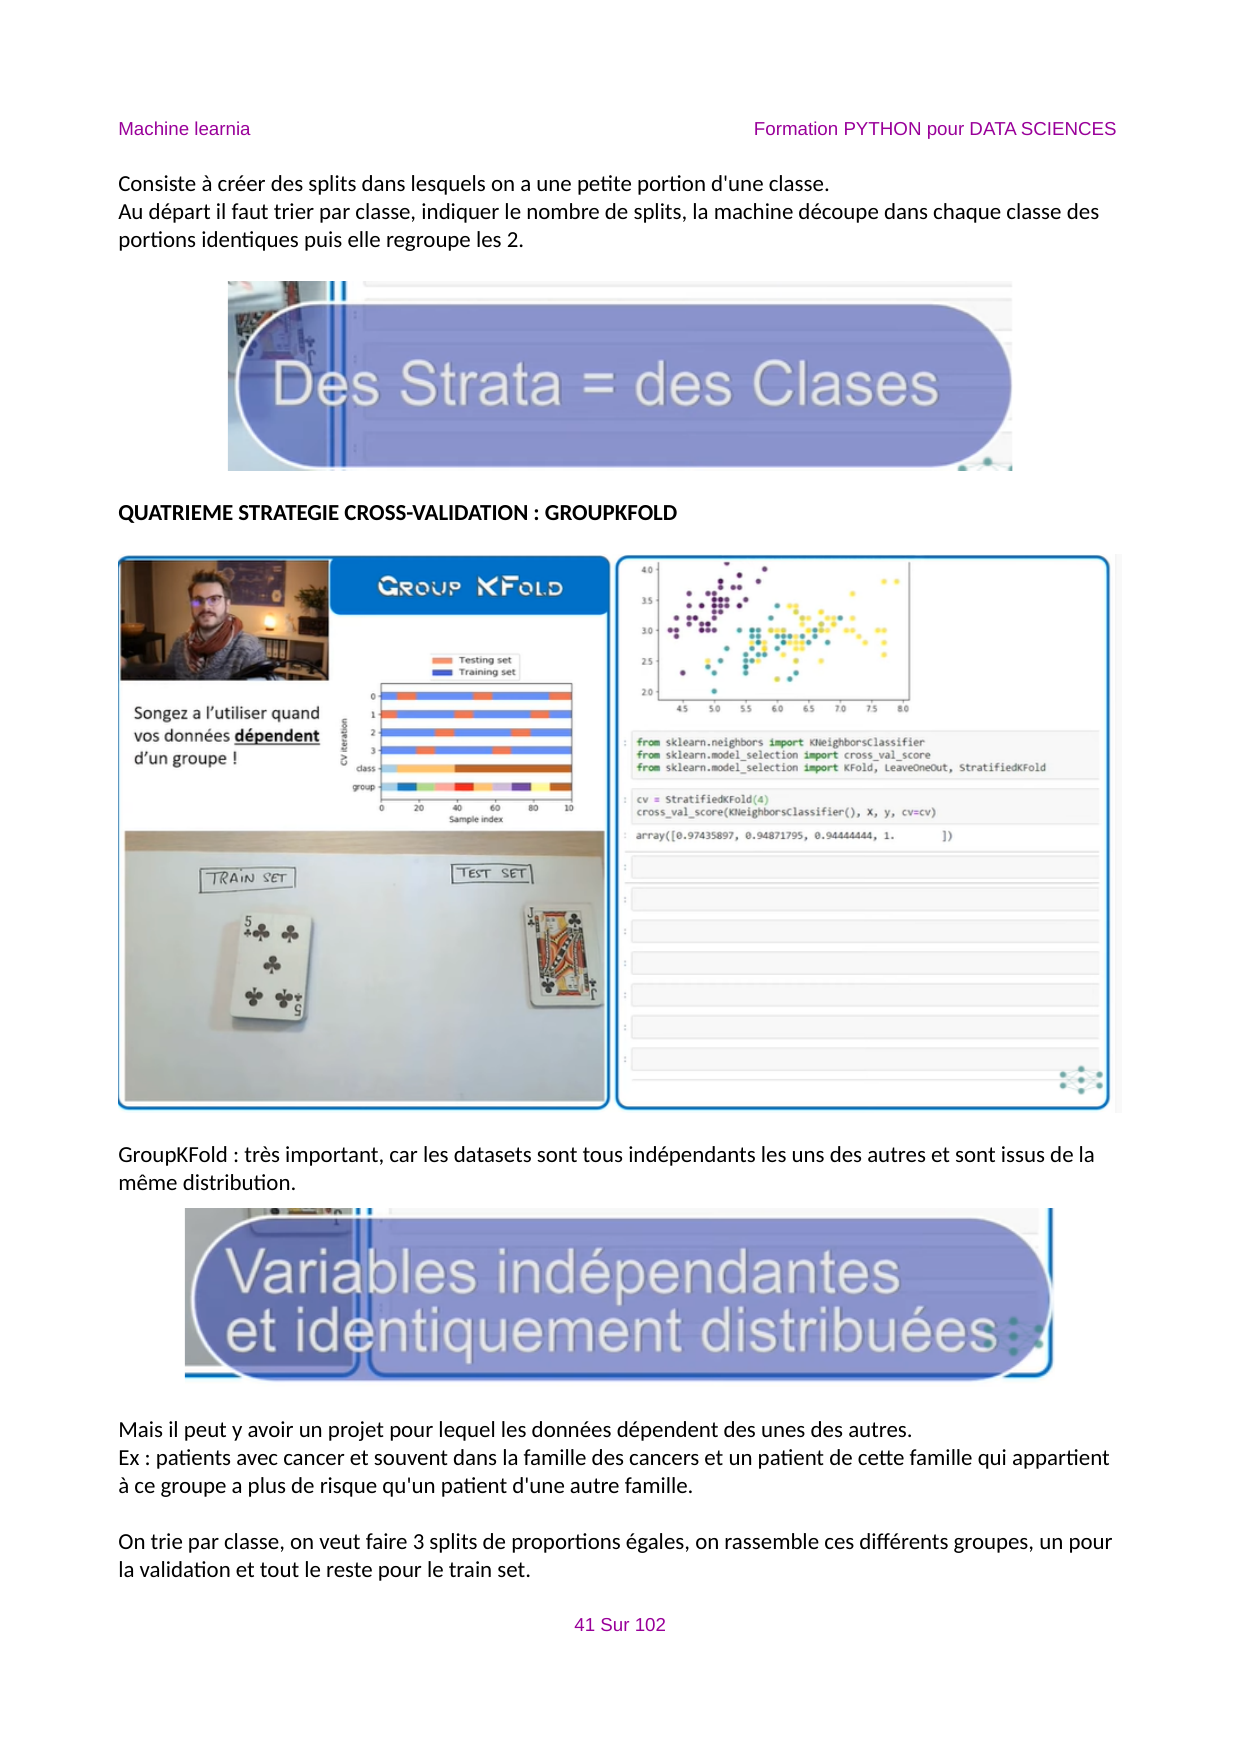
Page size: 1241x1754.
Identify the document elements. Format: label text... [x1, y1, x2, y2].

text Mais il peut y avoir un projet pour lequel les données dépendent des unes des autres. [118, 1415, 1122, 1443]
text GroupKFold : très important, car les datasets sont tous indépendants les uns des autres et sont issus de la même distribution. [118, 1140, 1122, 1196]
text Consiste à créer des splits dans lesquels on a une petite portion d'une classe. [118, 169, 1122, 197]
picture [118, 554, 1122, 1113]
picture [227, 281, 1013, 471]
picture [184, 1208, 1056, 1387]
text Au départ il faut trier par classe, indiquer le nombre de splits, la machine découpe dans chaque classe des portions identiques puis elle regroupe les 2. [118, 197, 1122, 253]
text On trie par classe, on veut faire 3 splits de proportions égales, on rassemble ces différents groupes, un pour la validation et tout le reste pour le train set. [118, 1527, 1122, 1583]
text QUATRIEME STRATEGIE CROSS-VALIDATION : GROUPKFOLD [118, 498, 1122, 526]
text Ex : patients avec cancer et souvent dans la famille des cancers et un patient de cette famille qui appartient à ce groupe a plus de risque qu'un patient d'une autre famille. [118, 1443, 1122, 1499]
